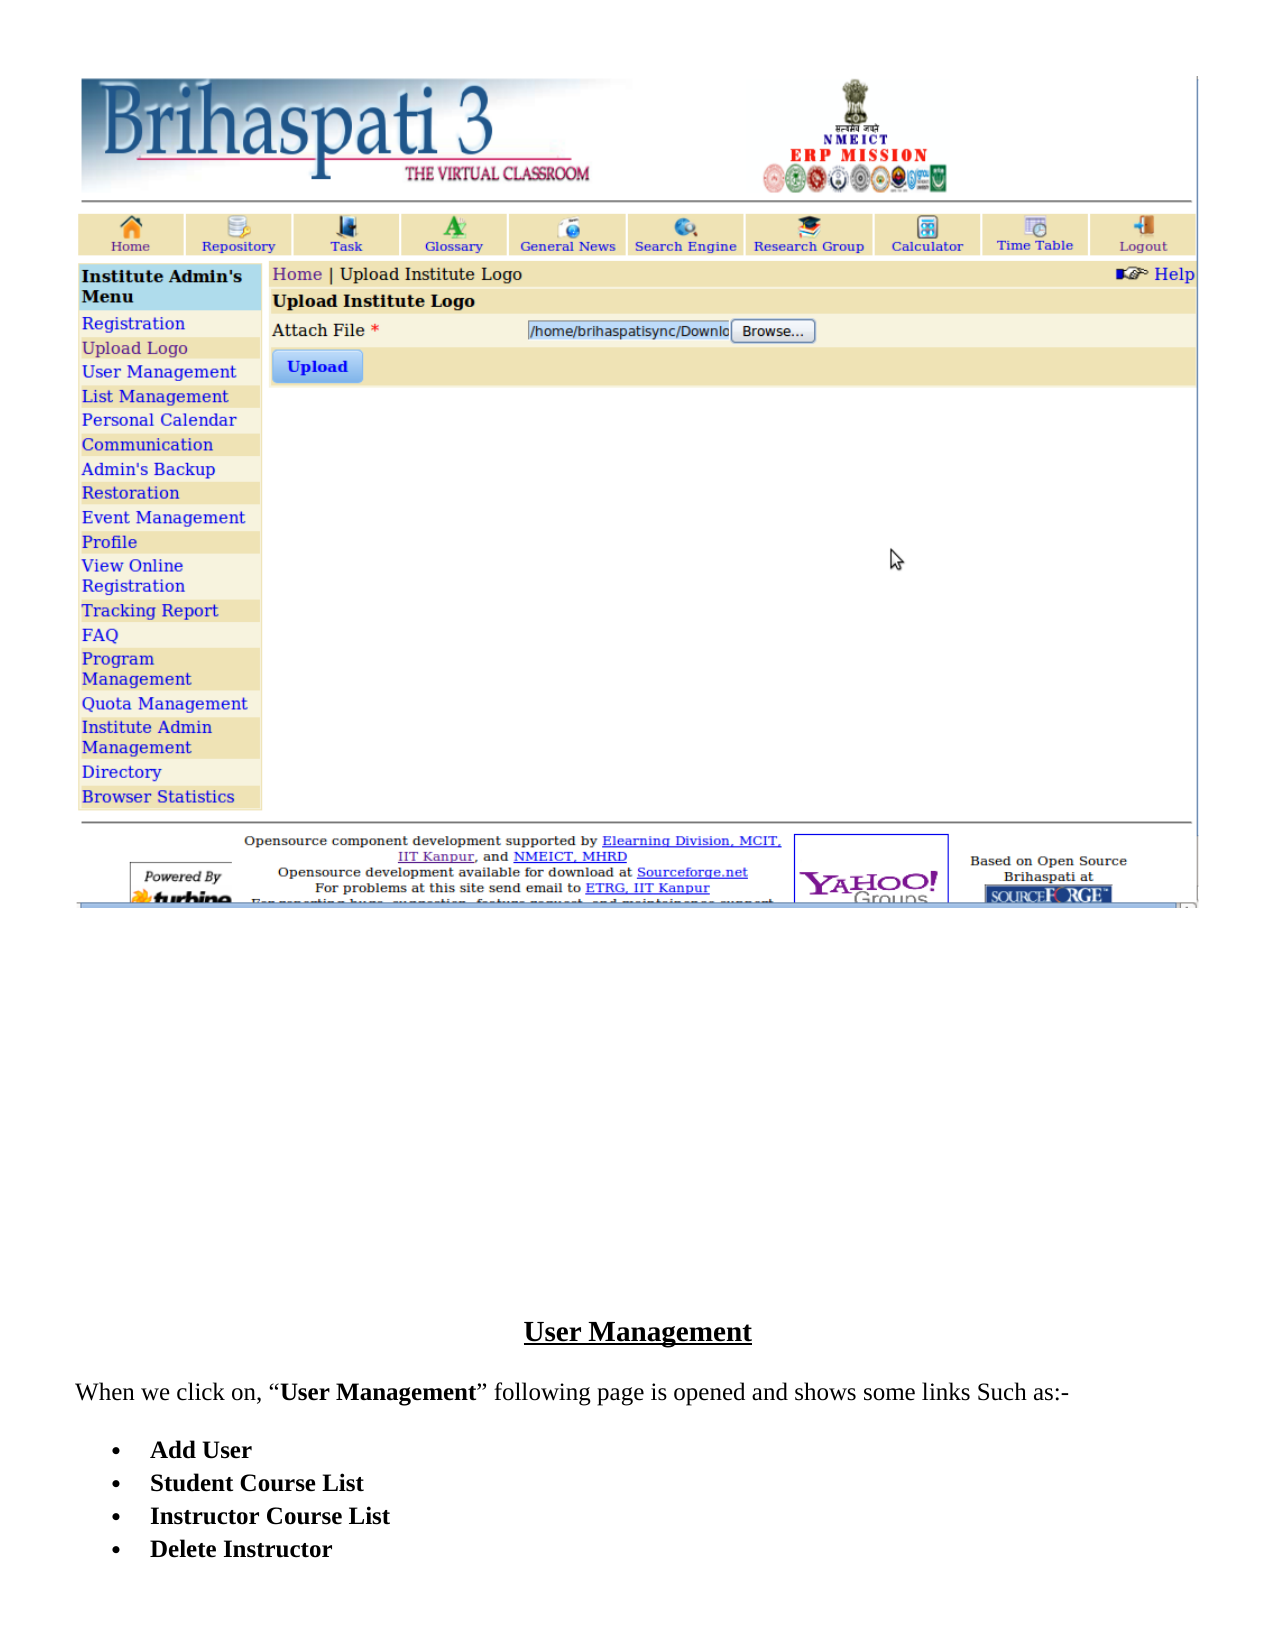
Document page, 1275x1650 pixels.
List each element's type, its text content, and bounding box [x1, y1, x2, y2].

picture [76, 76, 1199, 908]
list Student Course List [112, 1468, 1200, 1497]
list Instructor Course List [112, 1501, 1200, 1529]
text When we click on, “User Management” following page is opened and shows some links Such as:- [75, 1377, 1200, 1406]
text User Management [75, 1314, 1200, 1348]
list Delete Instructor [112, 1534, 1200, 1563]
list Add User [112, 1435, 1200, 1463]
